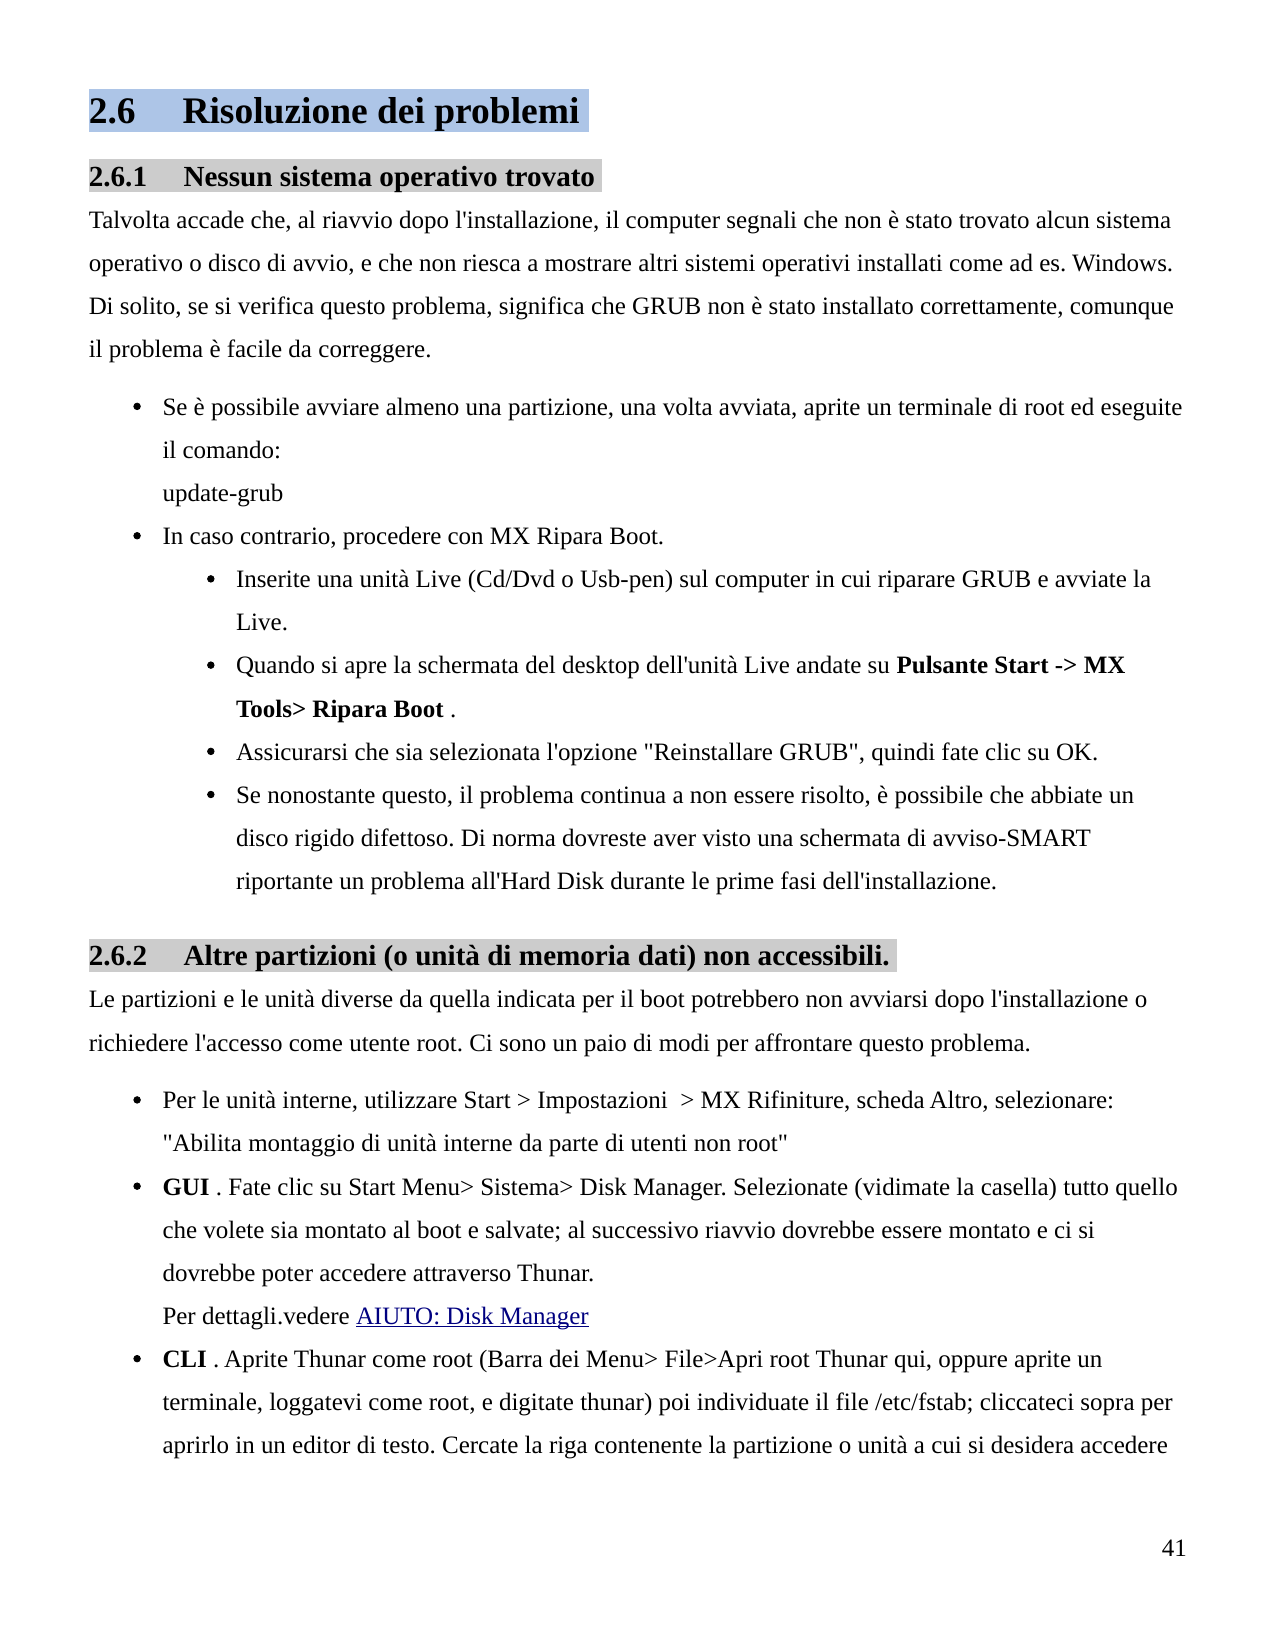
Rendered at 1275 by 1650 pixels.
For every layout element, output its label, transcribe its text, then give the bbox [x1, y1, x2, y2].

text Le partizioni e le unità diverse da quella indicata per il boot potrebbero non avviarsi dopo l'installazione o richiedere l'accesso come utente root. Ci sono un paio di modi per affrontare questo problema. [88, 984, 1186, 1056]
subtitle 2.6.2 Altre partizioni (o unità di memoria dati) non accessibili. [88, 938, 1186, 972]
text Talvolta accade che, al riavvio dopo l'installazione, il computer segnali che non è stato trovato alcun sistema operativo o disco di avvio, e che non riesca a mostrare altri sistemi operativi installati come ad es. Windows. Di solito, se si verifica questo problema, significa che GRUB non è stato installato correttamente, comunque il problema è facile da correggere. [88, 205, 1186, 363]
subtitle 2.6.1 Nessun sistema operativo trovato [602, 159, 1186, 192]
list In caso contrario, procedere con MX Ripara Boot. [133, 521, 1186, 550]
list GUI . Fate clic su Start Menu> Sistema> Disk Manager. Selezionate (vidimate la casella) tutto quello che volete sia montato al boot e salvate; al successivo riavvio dovrebbe essere montato e ci si dovrebbe poter accedere attraverso Thunar. [133, 1172, 1186, 1287]
list update-grub [133, 478, 1186, 507]
subtitle 2.6 Risoluzione dei problemi [88, 88, 1186, 132]
list CLI . Aprite Thunar come root (Barra dei Menu> File>Apri root Thunar qui, oppure aprite un terminale, loggatevi come root, e digitate thunar) poi individuate il file /etc/fstab; cliccateci sopra per aprirlo in un editor di testo. Cercate la riga contenente la partizione o unità a cui si desidera accedere [133, 1344, 1186, 1459]
list Quando si apre la schermata del desktop dell'unità Live andate su Pulsante Start -> MX Tools> Ripara Boot . [206, 651, 1186, 722]
list Per dettagli.vedere AIUTO: Disk Manager [133, 1301, 1186, 1330]
list Se è possibile avviare almeno una partizione, una volta avviata, aprite un terminale di root ed eseguite il comando: [133, 392, 1186, 464]
list Assicurarsi che sia selezionata l'opzione "Reinstallare GRUB", quindi fate clic su OK. [206, 737, 1186, 766]
list Inserite una unità Live (Cd/Dvd o Usb-pen) sul computer in cui riparare GRUB e avviate la Live. [206, 564, 1186, 636]
list Per le unità interne, utilizzare Start > Impostazioni > MX Rifiniture, scheda Altro, selezionare: "Abilita montaggio di unità interne da parte di utenti non root" [133, 1085, 1186, 1157]
list Se nonostante questo, il problema continua a non essere risolto, è possibile che abbiate un disco rigido difettoso. Di norma dovreste aver visto una schermata di avviso-SMART riportante un problema all'Hard Disk durante le prime fasi dell'installazione. [206, 780, 1186, 895]
